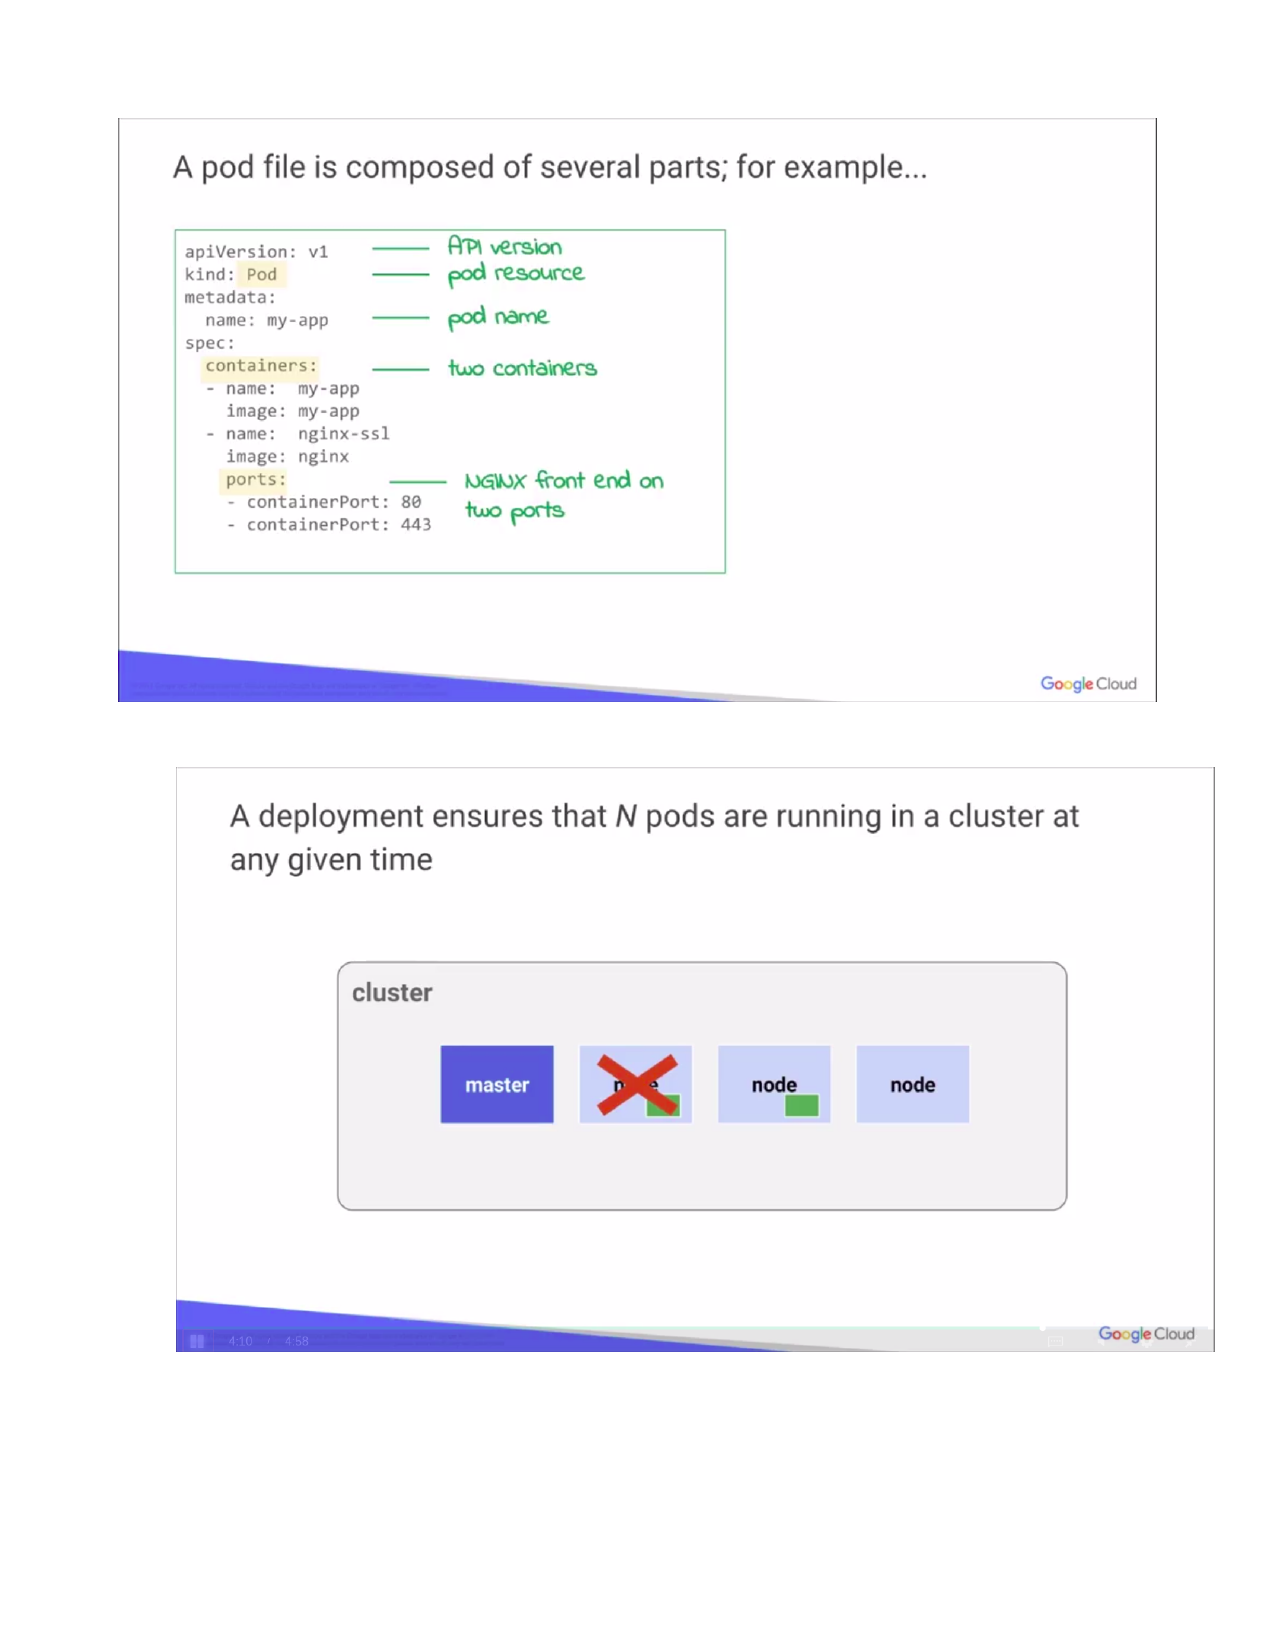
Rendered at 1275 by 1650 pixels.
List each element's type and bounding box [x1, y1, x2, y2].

picture [118, 118, 1157, 702]
picture [176, 767, 1215, 1352]
